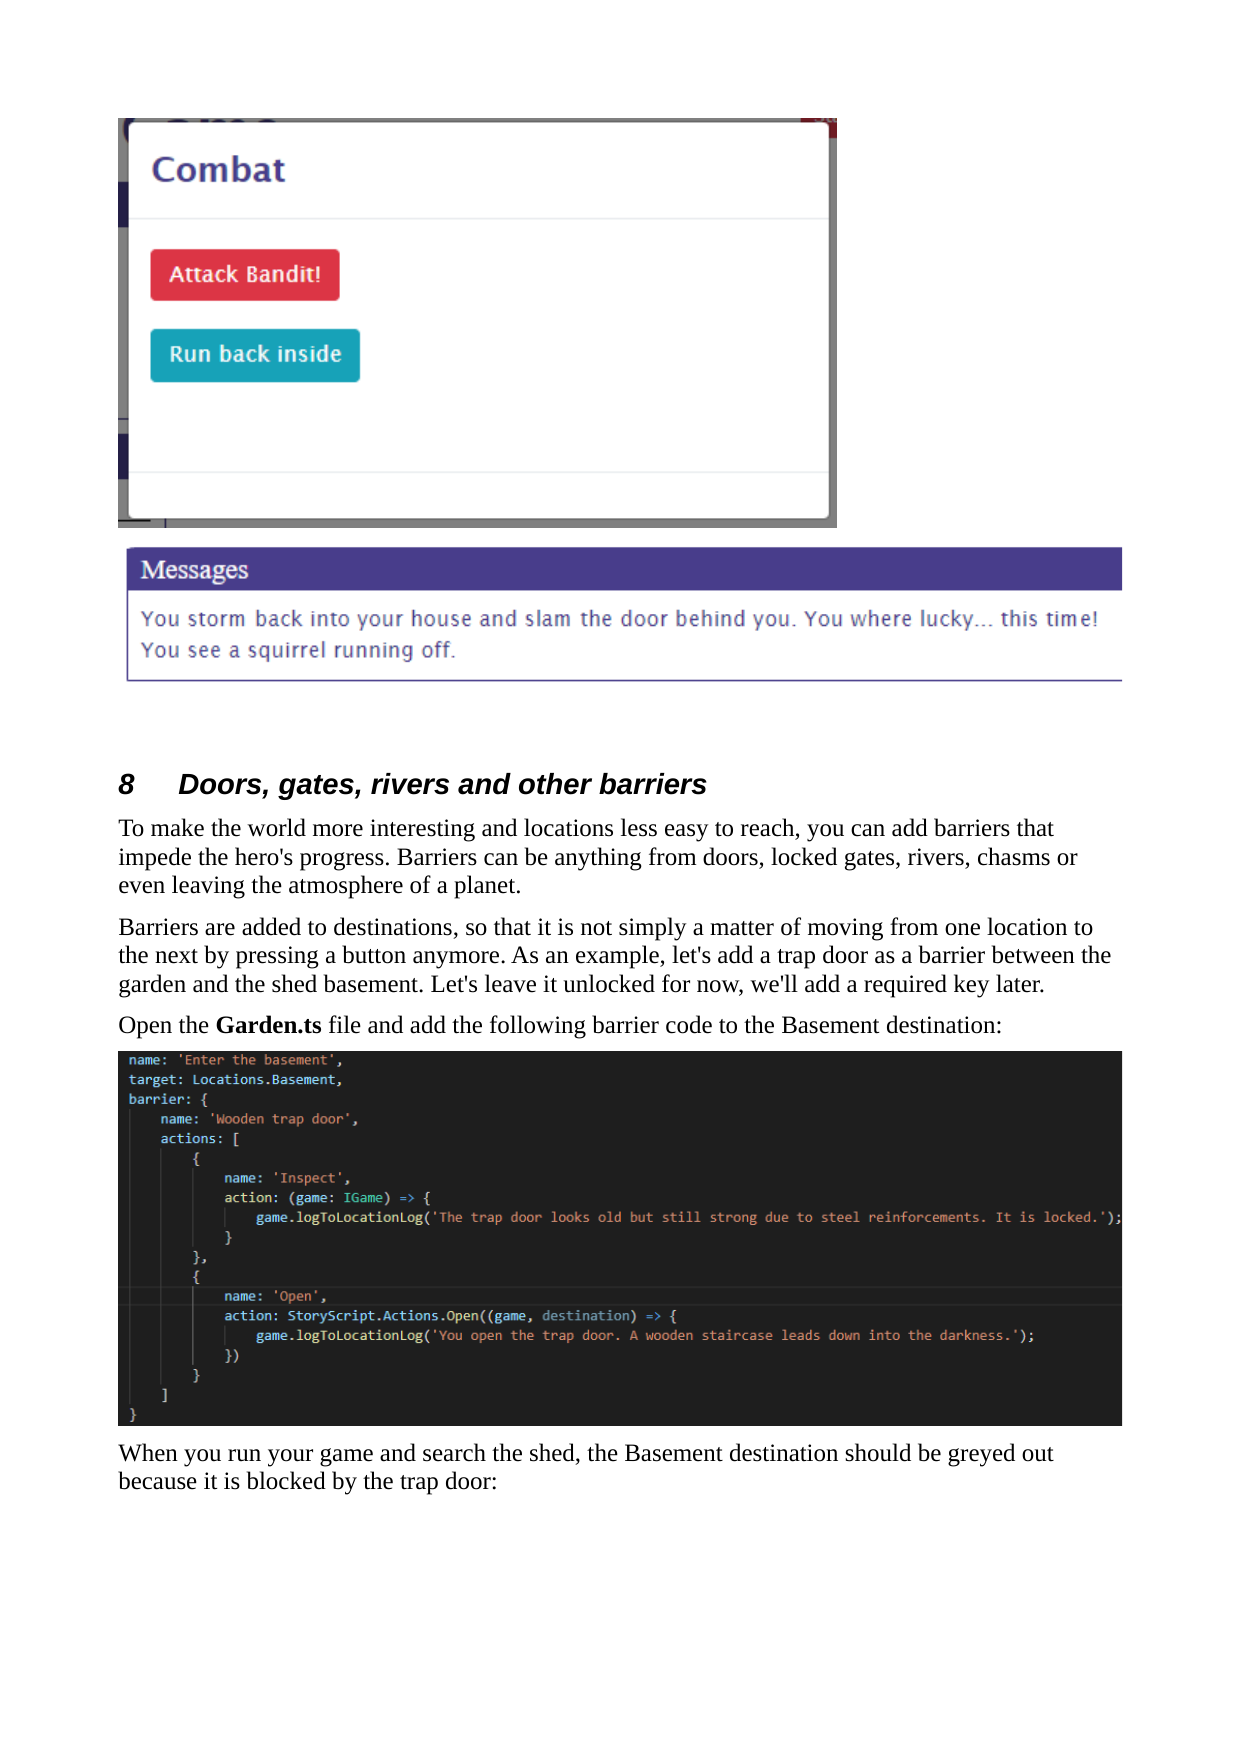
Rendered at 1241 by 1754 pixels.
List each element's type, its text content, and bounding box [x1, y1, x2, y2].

text Open the Garden.ts file and add the following barrier code to the Basement destination: [118, 1010, 1122, 1039]
text To make the world more interesting and locations less easy to reach, you can add barriers that impede the hero's progress. Barriers can be anything from doors, locked gates, rivers, chasms or even leaving the atmosphere of a planet. [118, 813, 1122, 899]
subtitle Doors, gates, rivers and other barriers [118, 767, 1122, 800]
text Barriers are added to destinations, so that it is not simply a matter of moving from one location to the next by pressing a button anymore. As an example, let's add a trap door as a barrier between the garden and the shed basement. Let's leave it unlocked for now, we'll add a required key later. [118, 912, 1122, 998]
text When you run your game and search the shed, the Basement destination should be greyed out because it is blocked by the trap door: [118, 1438, 1122, 1495]
